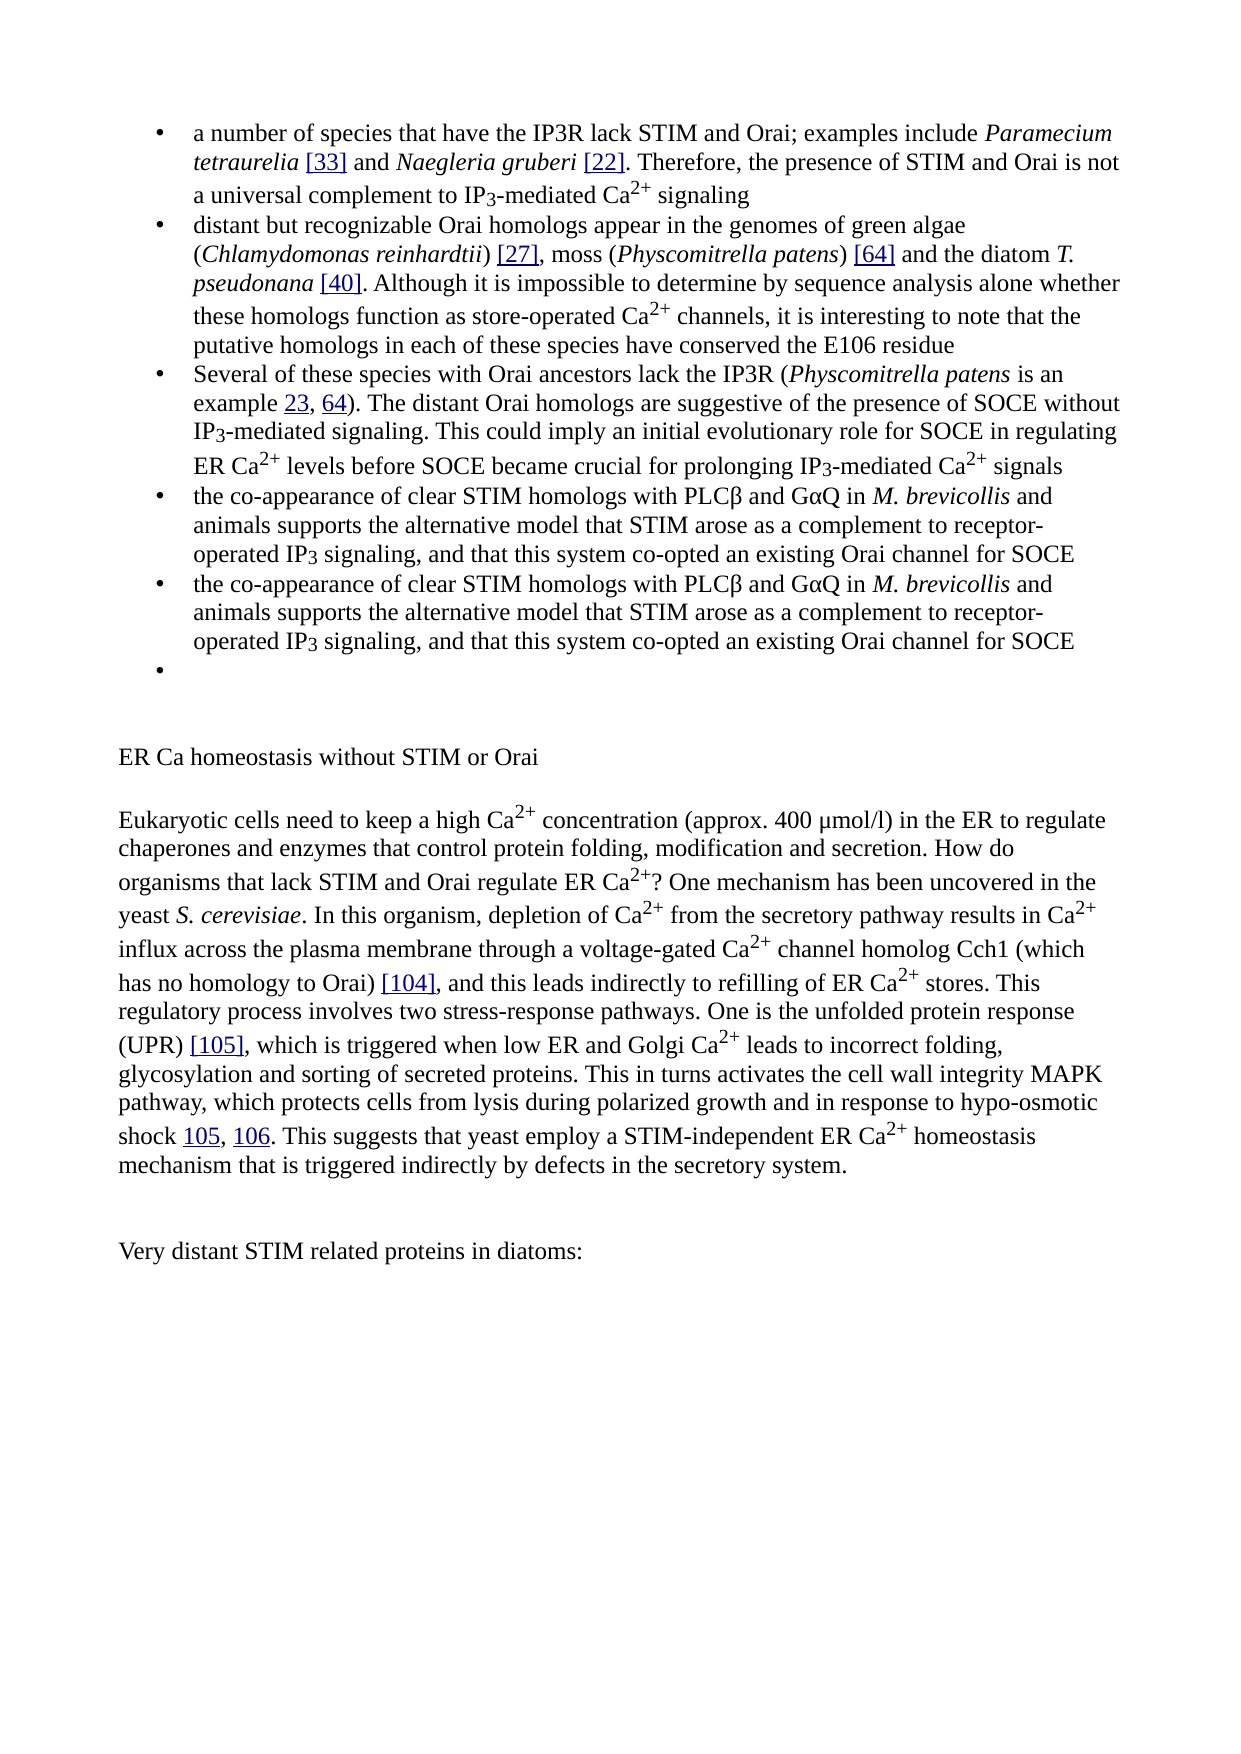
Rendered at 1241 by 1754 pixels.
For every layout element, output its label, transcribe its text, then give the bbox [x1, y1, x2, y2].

list the co-appearance of clear STIM homologs with PLCβ and GαQ in M. brevicollis and animals supports the alternative model that STIM arose as a complement to receptor-operated IP3 signaling, and that this system co-opted an existing Orai channel for SOCE [156, 569, 1122, 656]
list the co-appearance of clear STIM homologs with PLCβ and GαQ in M. brevicollis and animals supports the alternative model that STIM arose as a complement to receptor-operated IP3 signaling, and that this system co-opted an existing Orai channel for SOCE [156, 481, 1122, 569]
text Very distant STIM related proteins in diatoms: [118, 1236, 1122, 1265]
text ER Ca homeostasis without STIM or Orai [118, 742, 1122, 771]
text Eukaryotic cells need to keep a high Ca2+ concentration (approx. 400 μmol/l) in the ER to regulate chaperones and enzymes that control protein folding, modification and secretion. How do organisms that lack STIM and Orai regulate ER Ca2+? One mechanism has been uncovered in the yeast S. cerevisiae. In this organism, depletion of Ca2+ from the secretory pathway results in Ca2+ influx across the plasma membrane through a voltage-gated Ca2+ channel homolog Cch1 (which has no homology to Orai) [104], and this leads indirectly to refilling of ER Ca2+ stores. This regulatory process involves two stress-response pathways. One is the unfolded protein response (UPR) [105], which is triggered when low ER and Golgi Ca2+ leads to incorrect folding, glycosylation and sorting of secreted proteins. This in turns activates the cell wall integrity MAPK pathway, which protects cells from lysis during polarized growth and in response to hypo-osmotic shock 105, 106. This suggests that yeast employ a STIM-independent ER Ca2+ homeostasis mechanism that is triggered indirectly by defects in the secretory system. [118, 800, 1122, 1178]
list a number of species that have the IP3R lack STIM and Orai; examples include Paramecium tetraurelia [33] and Naegleria gruberi [22]. Therefore, the presence of STIM and Orai is not a universal complement to IP3-mediated Ca2+ signaling [156, 118, 1122, 210]
list Several of these species with Orai ancestors lack the IP3R (Physcomitrella patens is an example 23, 64). The distant Orai homologs are suggestive of the presence of SOCE without IP3-mediated signaling. This could imply an initial evolutionary role for SOCE in regulating ER Ca2+ levels before SOCE became crucial for prolonging IP3-mediated Ca2+ signals [156, 359, 1122, 481]
list distant but recognizable Orai homologs appear in the genomes of green algae (Chlamydomonas reinhardtii) [27], moss (Physcomitrella patens) [64] and the diatom T. pseudonana [40]. Although it is impossible to determine by sequence analysis alone whether these homologs function as store-operated Ca2+ channels, it is interesting to note that the putative homologs in each of these species have conserved the E106 residue [156, 210, 1122, 359]
